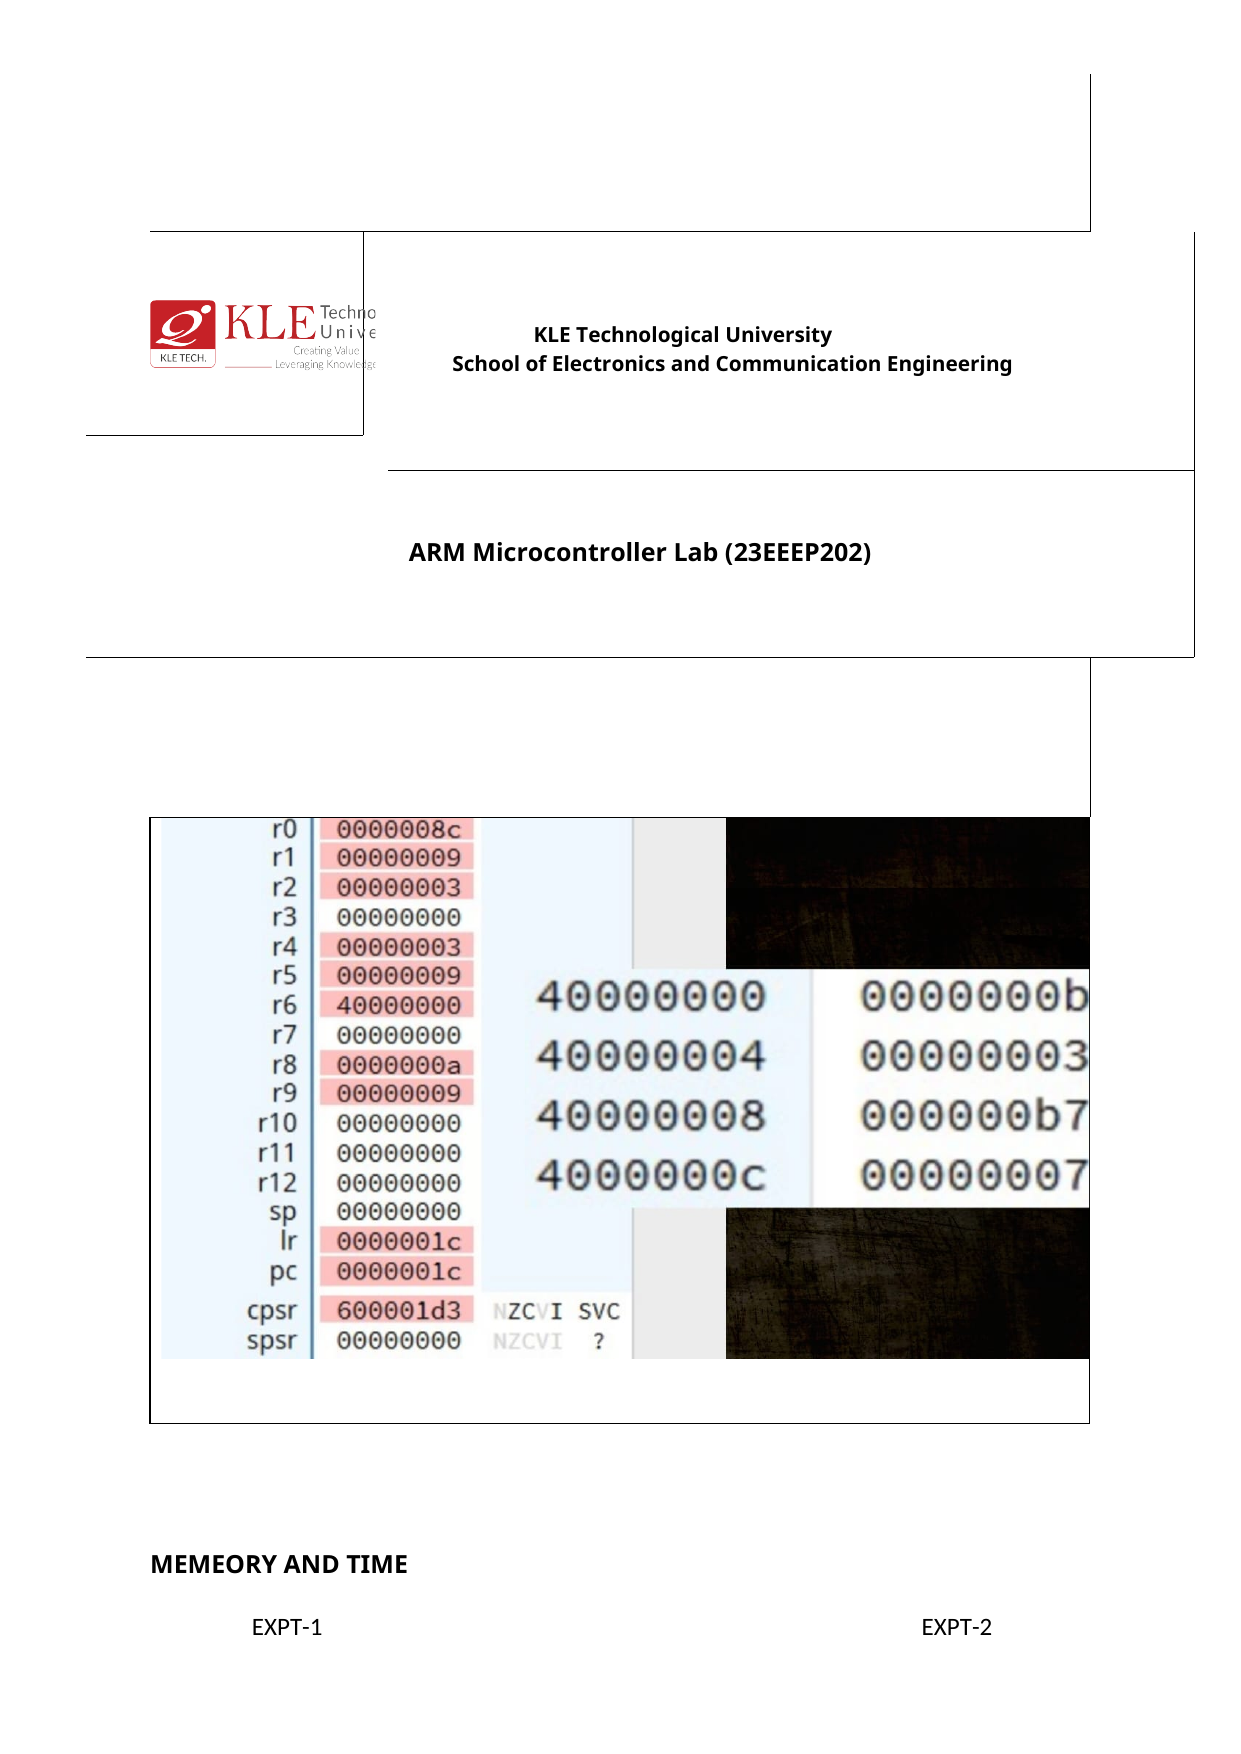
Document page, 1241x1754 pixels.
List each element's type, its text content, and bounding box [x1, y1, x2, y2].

table_cell [151, 818, 1089, 1423]
text MEMEORY AND TIME [150, 1546, 1090, 1580]
text EXPT-1 EXPT-2 [150, 1611, 1090, 1641]
